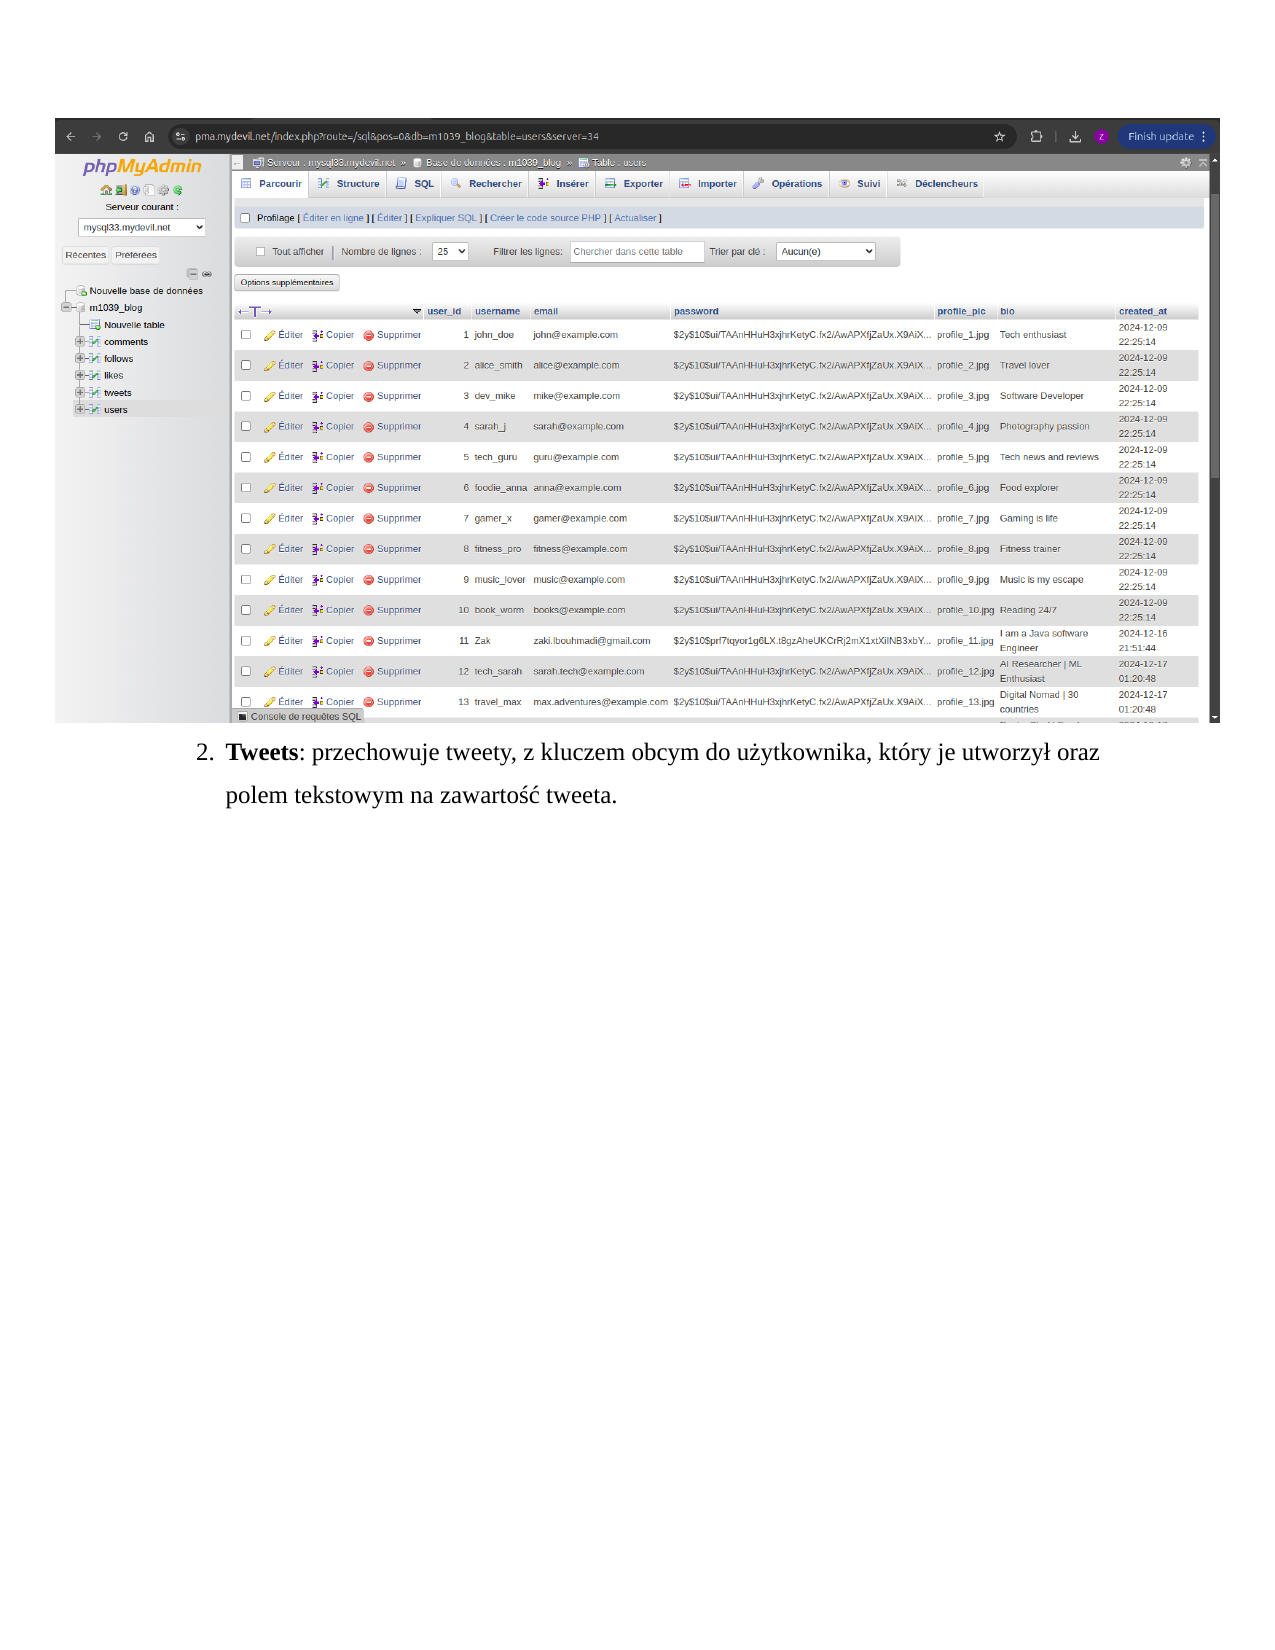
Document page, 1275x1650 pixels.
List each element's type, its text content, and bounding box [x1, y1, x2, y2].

picture [55, 118, 1220, 723]
list Tweets: przechowuje tweety, z kluczem obcym do użytkownika, który je utworzył oraz polem tekstowym na zawartość tweeta. [196, 723, 1123, 809]
